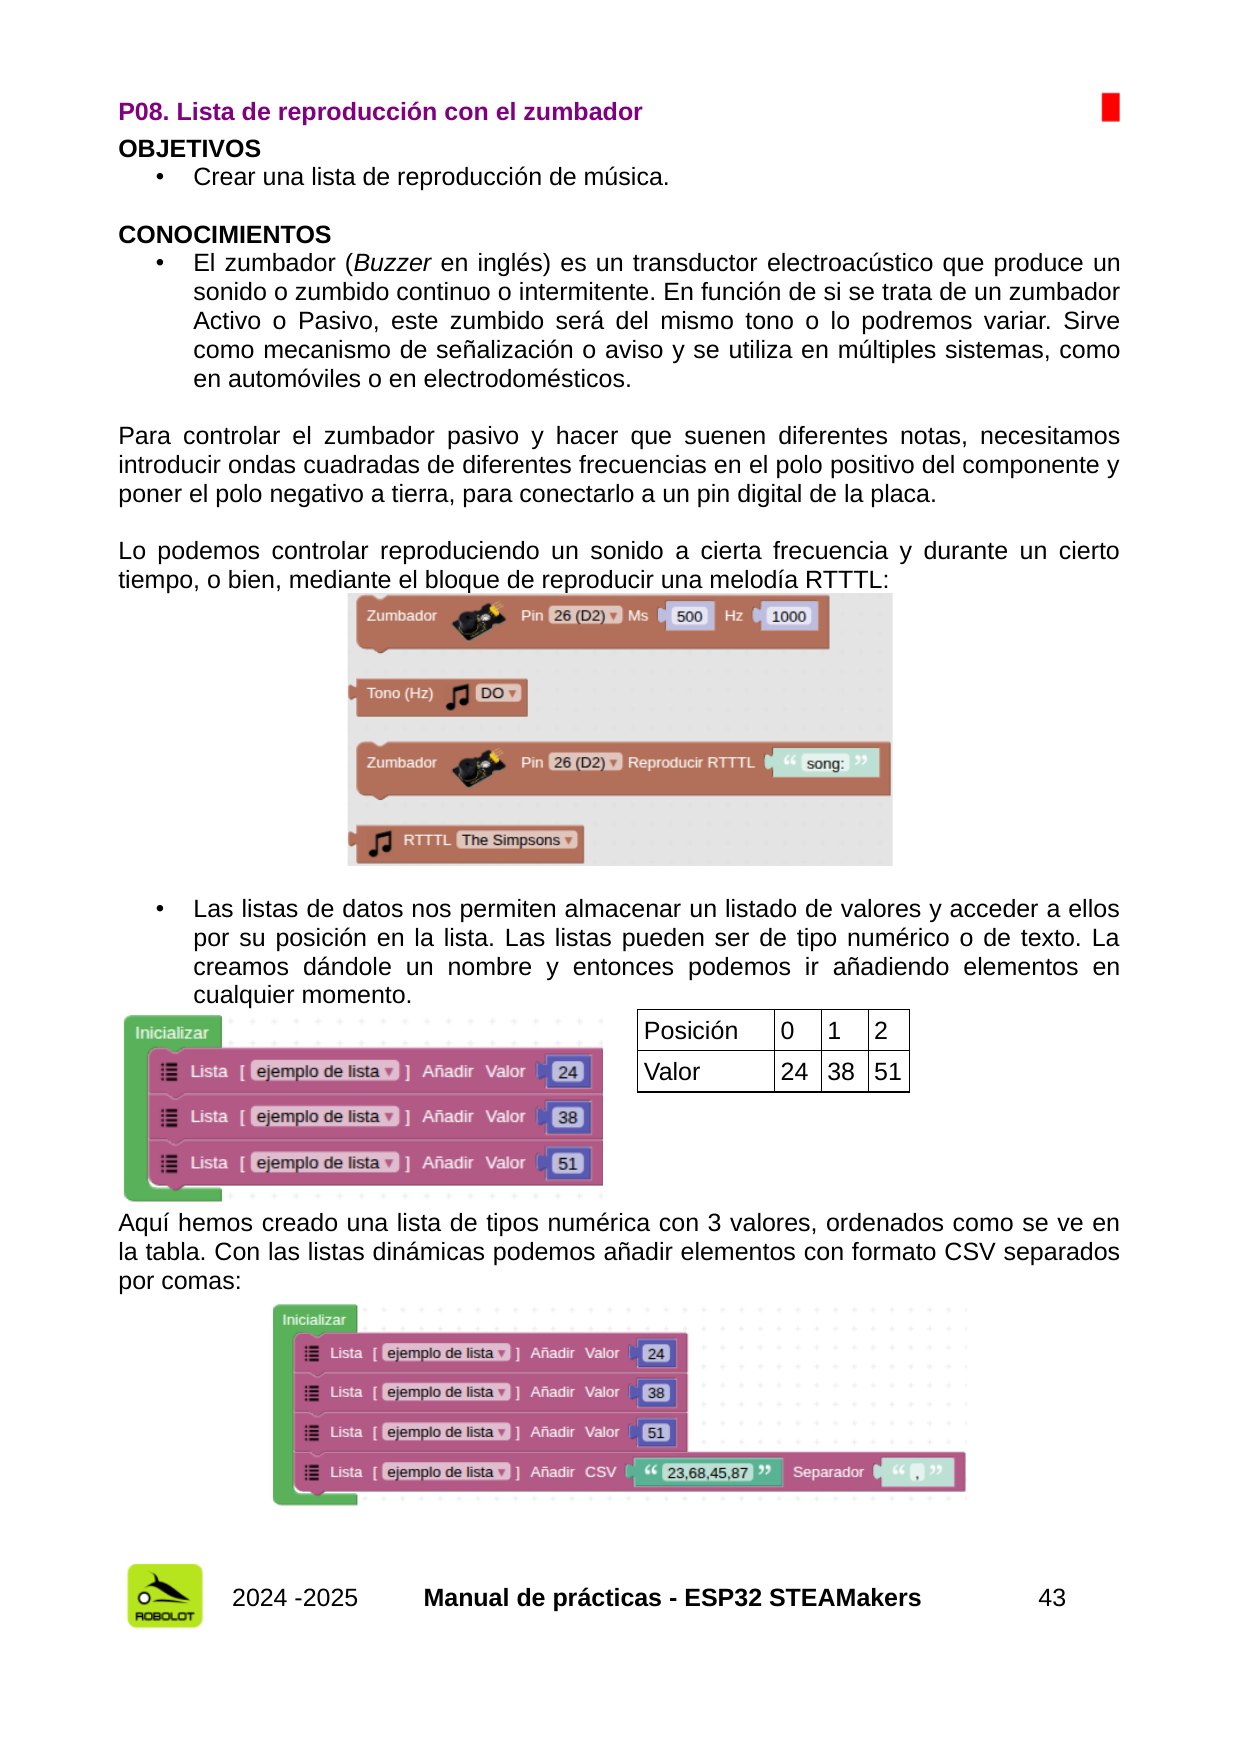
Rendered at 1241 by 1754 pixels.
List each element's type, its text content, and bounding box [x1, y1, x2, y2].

picture [126, 1563, 205, 1631]
text Aquí hemos creado una lista de tipos numérica con 3 valores, ordenados como se ve en la tabla. Con las listas dinámicas podemos añadir elementos con formato CSV separados por comas: [118, 1208, 1122, 1294]
list Las listas de datos nos permiten almacenar un listado de valores y acceder a ellos por su posición en la lista. Las listas pueden ser de tipo numérico o de texto. La creamos dándole un nombre y entonces podemos ir añadiendo elementos en cualquier momento. [156, 894, 1122, 1009]
picture [123, 1015, 603, 1203]
table_header 1 [822, 1010, 868, 1050]
table_cell 24 [775, 1051, 821, 1091]
picture [1100, 88, 1123, 126]
picture [347, 593, 893, 866]
text Lo podemos controlar reproduciendo un sonido a cierta frecuencia y durante un cierto tiempo, o bien, mediante el bloque de reproducir una melodía RTTTL: [118, 536, 1122, 593]
table_cell [868, 1093, 910, 1208]
table_header Posición [638, 1010, 774, 1050]
table_header 0 [775, 1010, 821, 1050]
table_cell [821, 1093, 868, 1208]
list Crear una lista de reproducción de música. [156, 162, 1122, 191]
table_cell [775, 1093, 821, 1208]
table_header [609, 1009, 638, 1208]
subtitle P08. Lista de reproducción con el zumbador [118, 97, 1100, 125]
table_cell 51 [869, 1051, 909, 1091]
table_cell Valor [638, 1051, 774, 1091]
list El zumbador (Buzzer en inglés) es un transductor electroacústico que produce un sonido o zumbido continuo o intermitente. En función de si se trata de un zumbador Activo o Pasivo, este zumbido será del mismo tono o lo podremos variar. Sirve como mecanismo de señalización o aviso y se utiliza en múltiples sistemas, como en automóviles o en electrodomésticos. [156, 248, 1122, 392]
picture [273, 1302, 968, 1508]
table_header [118, 1009, 609, 1208]
text Para controlar el zumbador pasivo y hacer que suenen diferentes notas, necesitamos introducir ondas cuadradas de diferentes frecuencias en el polo positivo del componente y poner el polo negativo a tierra, para conectarlo a un pin digital de la placa. [118, 421, 1122, 507]
text CONOCIMIENTOS [118, 220, 1122, 248]
table_cell [638, 1093, 774, 1208]
text OBJETIVOS [118, 133, 1122, 162]
table_header 2 [869, 1010, 909, 1050]
table_cell 38 [822, 1051, 868, 1091]
